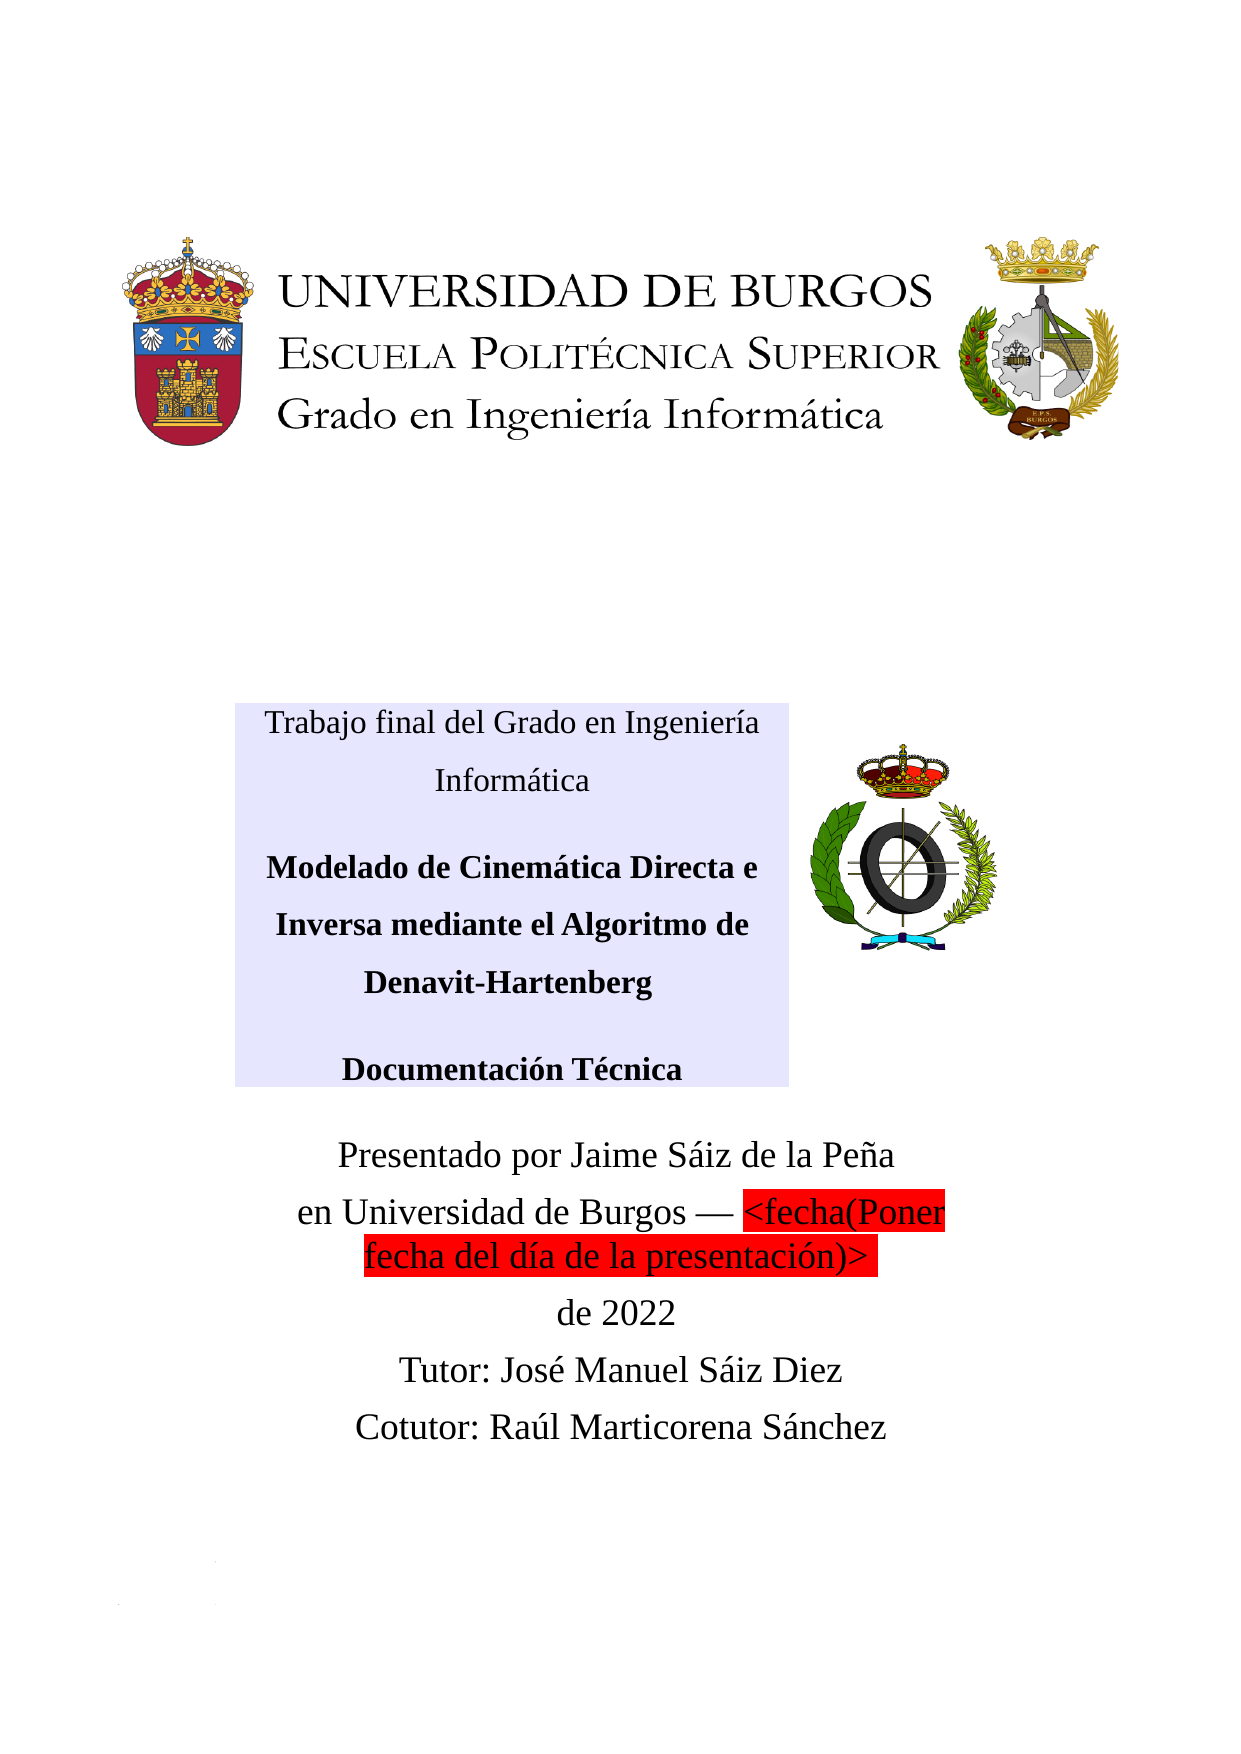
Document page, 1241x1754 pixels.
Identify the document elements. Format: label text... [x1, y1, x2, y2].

text Modelado de Cinemática Directa e Inversa mediante el Algoritmo de Denavit-Hartenberg [235, 847, 789, 1000]
picture [121, 236, 1119, 446]
text en Universidad de Burgos — <fecha(Poner fecha del día de la presentación)> [266, 1189, 976, 1277]
text Trabajo final del Grado en Ingeniería Informática [235, 703, 789, 798]
text Tutor: José Manuel Sáiz Diez [266, 1347, 976, 1391]
text Presentado por Jaime Sáiz de la Peña [266, 1132, 976, 1176]
text Documentación Técnica [235, 1049, 789, 1087]
text Cotutor: Raúl Marticorena Sánchez [266, 1404, 976, 1447]
text de 2022 [266, 1291, 976, 1334]
picture [810, 744, 998, 951]
